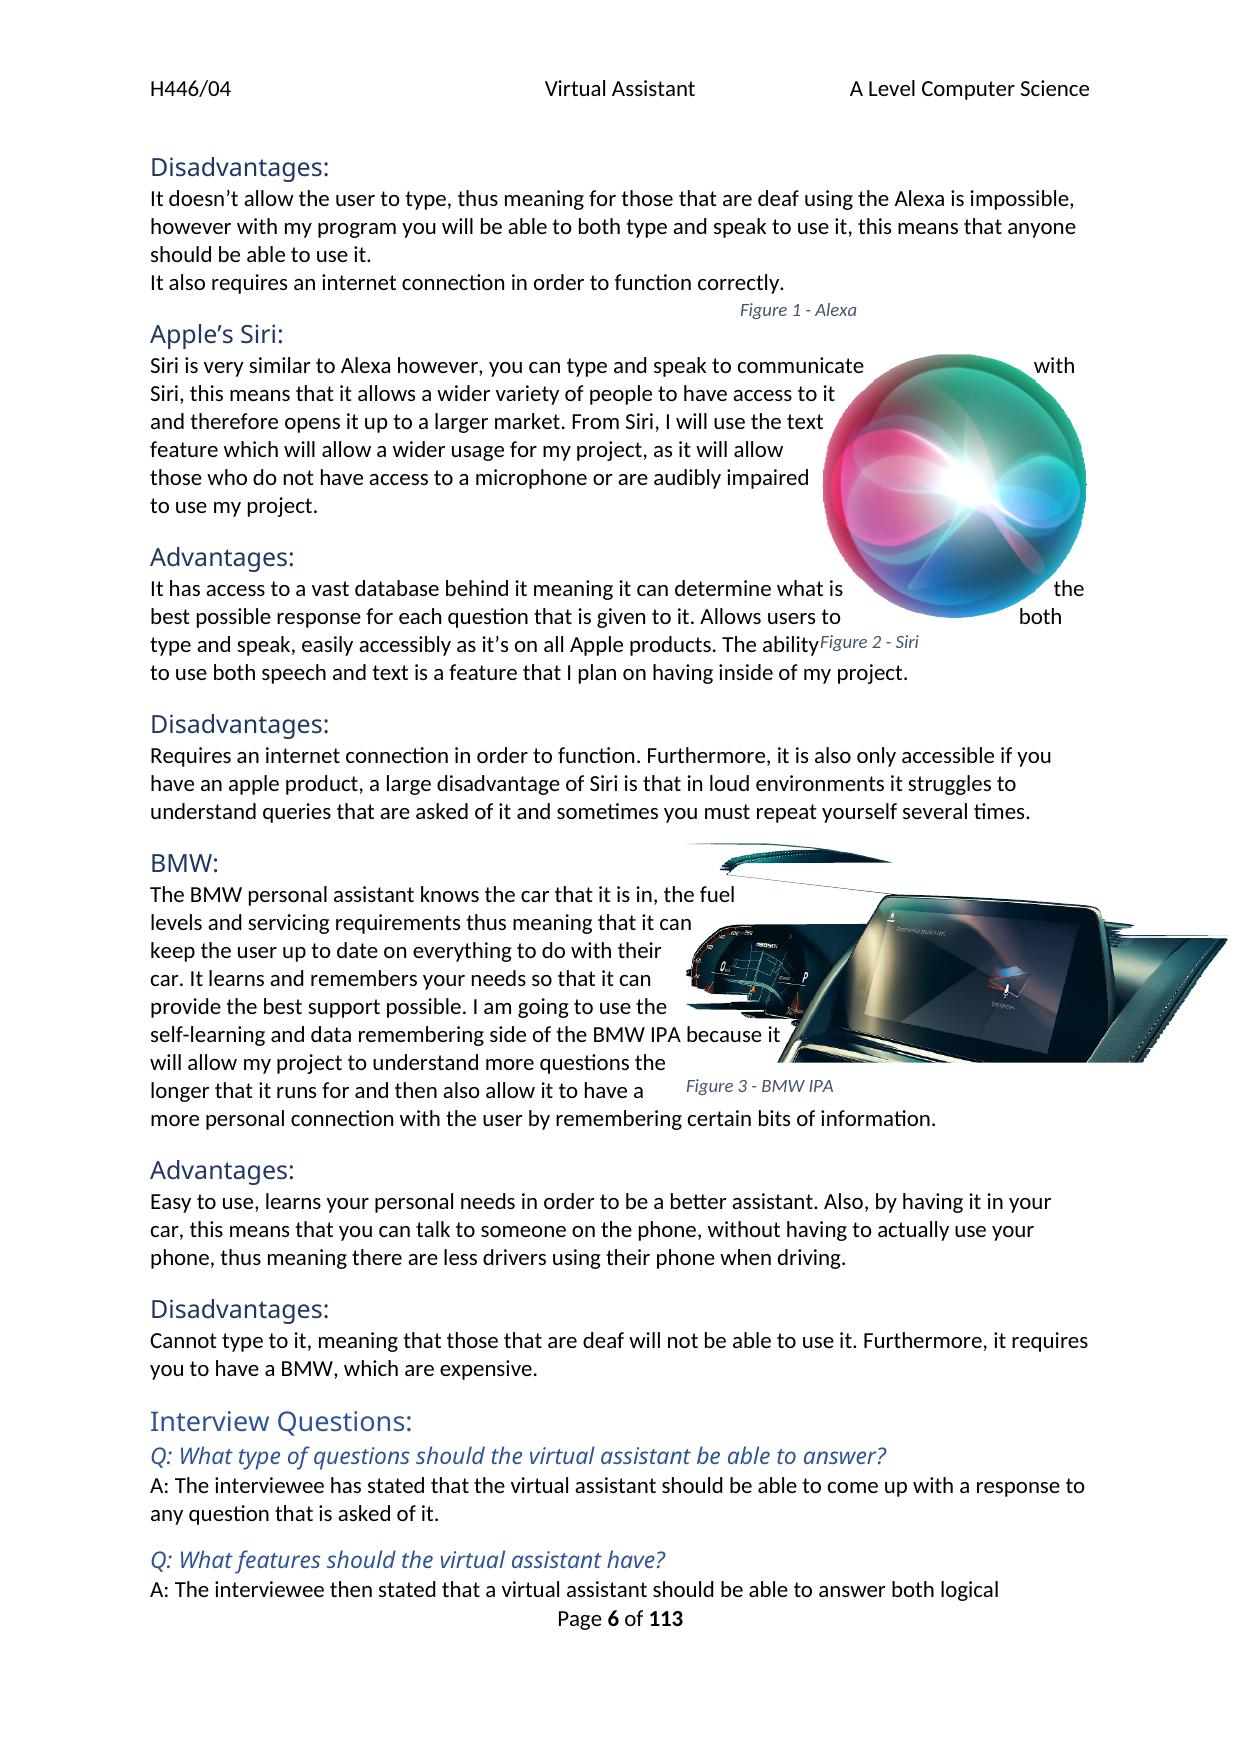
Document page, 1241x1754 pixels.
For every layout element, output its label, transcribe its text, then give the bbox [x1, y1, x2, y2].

text Q: What features should the virtual assistant have? A: The interviewee then stated that a virtual assistant should be able to answer both logical [150, 1544, 1090, 1603]
subtitle Apple’s Siri: [150, 317, 1090, 351]
text Figure 1 - Alexa [740, 298, 1240, 321]
text The BMW personal assistant knows the car that it is in, the fuel levels and servicing requirements thus meaning that it can keep the user up to date on everything to do with their car. It learns and remembers your needs so that it can provide the best support possible. I am going to use the self-learning and data remembering side of the BMW IPA because it will allow my project to understand more questions the longer that it runs for and then also allow it to have a more personal connection with the user by remembering certain bits of information. [150, 880, 1090, 1132]
subtitle Interview Questions: [150, 1403, 1090, 1440]
subtitle Advantages: [150, 1153, 1090, 1187]
text Figure 2 - Siri [820, 631, 1090, 653]
subtitle BMW: [150, 846, 808, 880]
text It doesn’t allow the user to type, thus meaning for those that are deaf using the Alexa is impossible, however with my program you will be able to both type and speak to use it, this means that anyone should be able to use it. It also requires an internet connection in order to function correctly. [150, 184, 1090, 296]
text Siri is very similar to Alexa however, you can type and speak to communicate with Siri, this means that it allows a wider variety of people to have access to it and therefore opens it up to a larger market. From Siri, I will use the text feature which will allow a wider usage for my project, as it will allow those who do not have access to a microphone or are audibly impaired to use my project. [150, 351, 1090, 519]
subtitle [729, 846, 1090, 880]
text Requires an internet connection in order to function. Furthermore, it is also only accessible if you have an apple product, a large disadvantage of Siri is that in loud environments it struggles to understand queries that are asked of it and sometimes you must repeat yourself several times. [150, 741, 1090, 825]
text Figure 3 - BMW IPA [686, 1074, 1240, 1097]
subtitle Disadvantages: [150, 150, 1090, 184]
text It has access to a vast database behind it meaning it can determine what is the best possible response for each question that is given to it. Allows users to both type and speak, easily accessibly as it’s on all Apple products. The ability to use both speech and text is a feature that I plan on having inside of my project. [150, 574, 1090, 686]
text Easy to use, learns your personal needs in order to be a better assistant. Also, by having it in your car, this means that you can talk to someone on the phone, without having to actually use your phone, thus meaning there are less drivers using their phone when driving. [150, 1187, 1090, 1271]
text Q: What type of questions should the virtual assistant be able to answer? A: The interviewee has stated that the virtual assistant should be able to come up with a response to any question that is asked of it. [150, 1440, 1090, 1527]
subtitle Disadvantages: [150, 1292, 1090, 1326]
subtitle [1055, 540, 1090, 574]
subtitle Advantages: [150, 540, 854, 574]
subtitle Disadvantages: [150, 707, 1090, 741]
text Cannot type to it, meaning that those that are deaf will not be able to use it. Furthermore, it requires you to have a BMW, which are expensive. [150, 1326, 1090, 1382]
